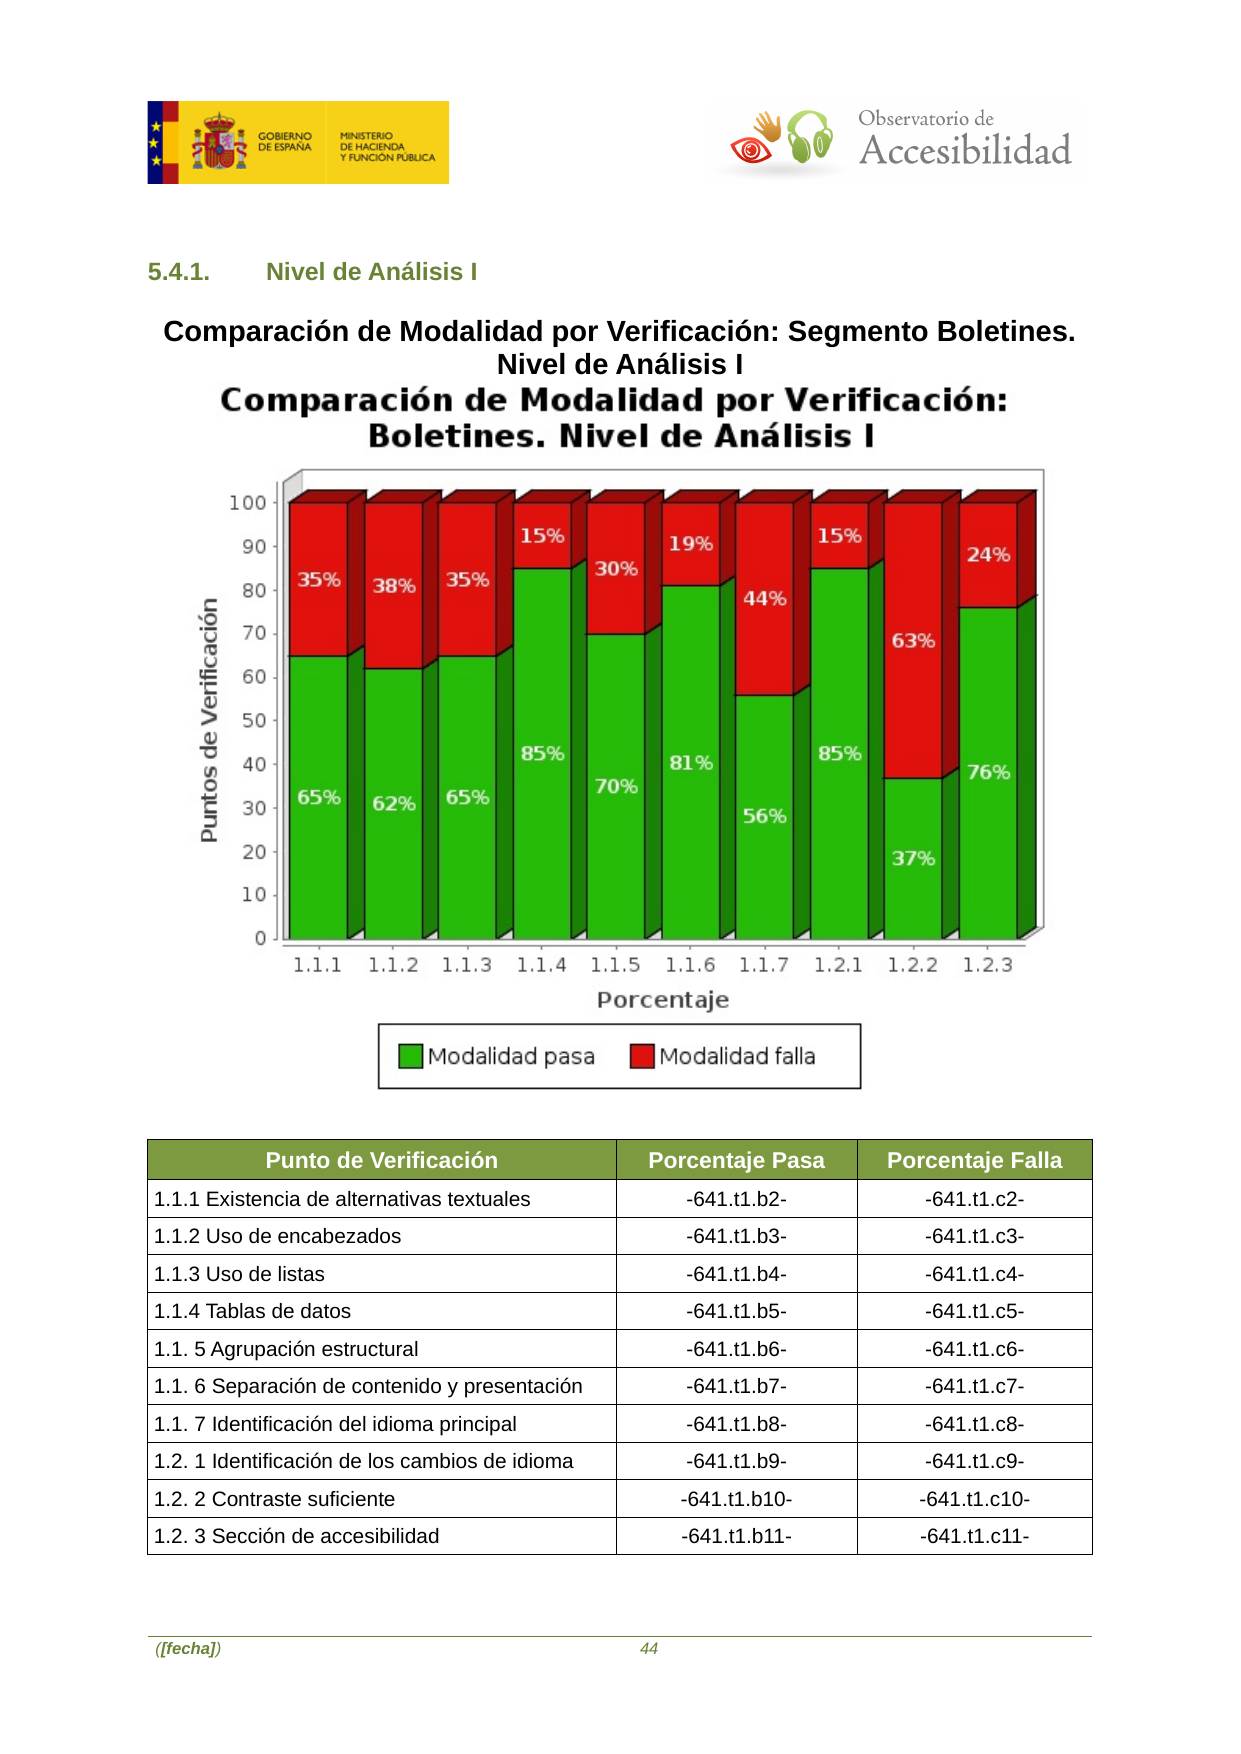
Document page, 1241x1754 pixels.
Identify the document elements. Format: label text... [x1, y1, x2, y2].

table_cell 1.2. 2 Contraste suficiente [148, 1480, 616, 1517]
table_cell -641.t1.b10- [617, 1480, 857, 1517]
table_cell -641.t1.c5- [858, 1293, 1092, 1329]
table_cell -641.t1.b2- [617, 1180, 857, 1217]
table_cell -641.t1.c8- [858, 1405, 1092, 1442]
table_cell -641.t1.b9- [617, 1443, 857, 1479]
table_cell 1.2. 3 Sección de accesibilidad [148, 1518, 616, 1554]
picture [178, 380, 1062, 1091]
table_cell -641.t1.c11- [858, 1518, 1092, 1554]
table_cell -641.t1.b4- [617, 1255, 857, 1292]
table_cell 1.2. 1 Identificación de los cambios de idioma [148, 1443, 616, 1479]
picture [147, 101, 450, 184]
table_header Porcentaje Pasa [617, 1140, 857, 1179]
table_cell 1.1.1 Existencia de alternativas textuales [148, 1180, 616, 1217]
subtitle Nivel de Análisis I [148, 257, 1092, 286]
table_cell 1.1.3 Uso de listas [148, 1255, 616, 1292]
table_cell -641.t1.b6- [617, 1330, 857, 1367]
table_cell -641.t1.b11- [617, 1518, 857, 1554]
table_cell -641.t1.c2- [858, 1180, 1092, 1217]
table_header Porcentaje Falla [858, 1140, 1092, 1179]
table_cell -641.t1.c9- [858, 1443, 1092, 1479]
table_header Punto de Verificación [148, 1140, 616, 1179]
table_cell -641.t1.c3- [858, 1218, 1092, 1254]
table_cell -641.t1.c7- [858, 1368, 1092, 1404]
table_cell 1.1. 7 Identificación del idioma principal [148, 1405, 616, 1442]
text Comparación de Modalidad por Verificación: Segmento Boletines. Nivel de Análisis I [148, 314, 1092, 381]
picture [710, 101, 1086, 184]
table_cell -641.t1.b7- [617, 1368, 857, 1404]
table_cell -641.t1.b5- [617, 1293, 857, 1329]
table_cell -641.t1.c10- [858, 1480, 1092, 1517]
table_cell -641.t1.c6- [858, 1330, 1092, 1367]
table_cell -641.t1.b8- [617, 1405, 857, 1442]
table_cell 1.1. 6 Separación de contenido y presentación [148, 1368, 616, 1404]
table_cell 1.1.2 Uso de encabezados [148, 1218, 616, 1254]
table_cell -641.t1.b3- [617, 1218, 857, 1254]
table_cell -641.t1.c4- [858, 1255, 1092, 1292]
table_cell 1.1. 5 Agrupación estructural [148, 1330, 616, 1367]
table_cell 1.1.4 Tablas de datos [148, 1293, 616, 1329]
